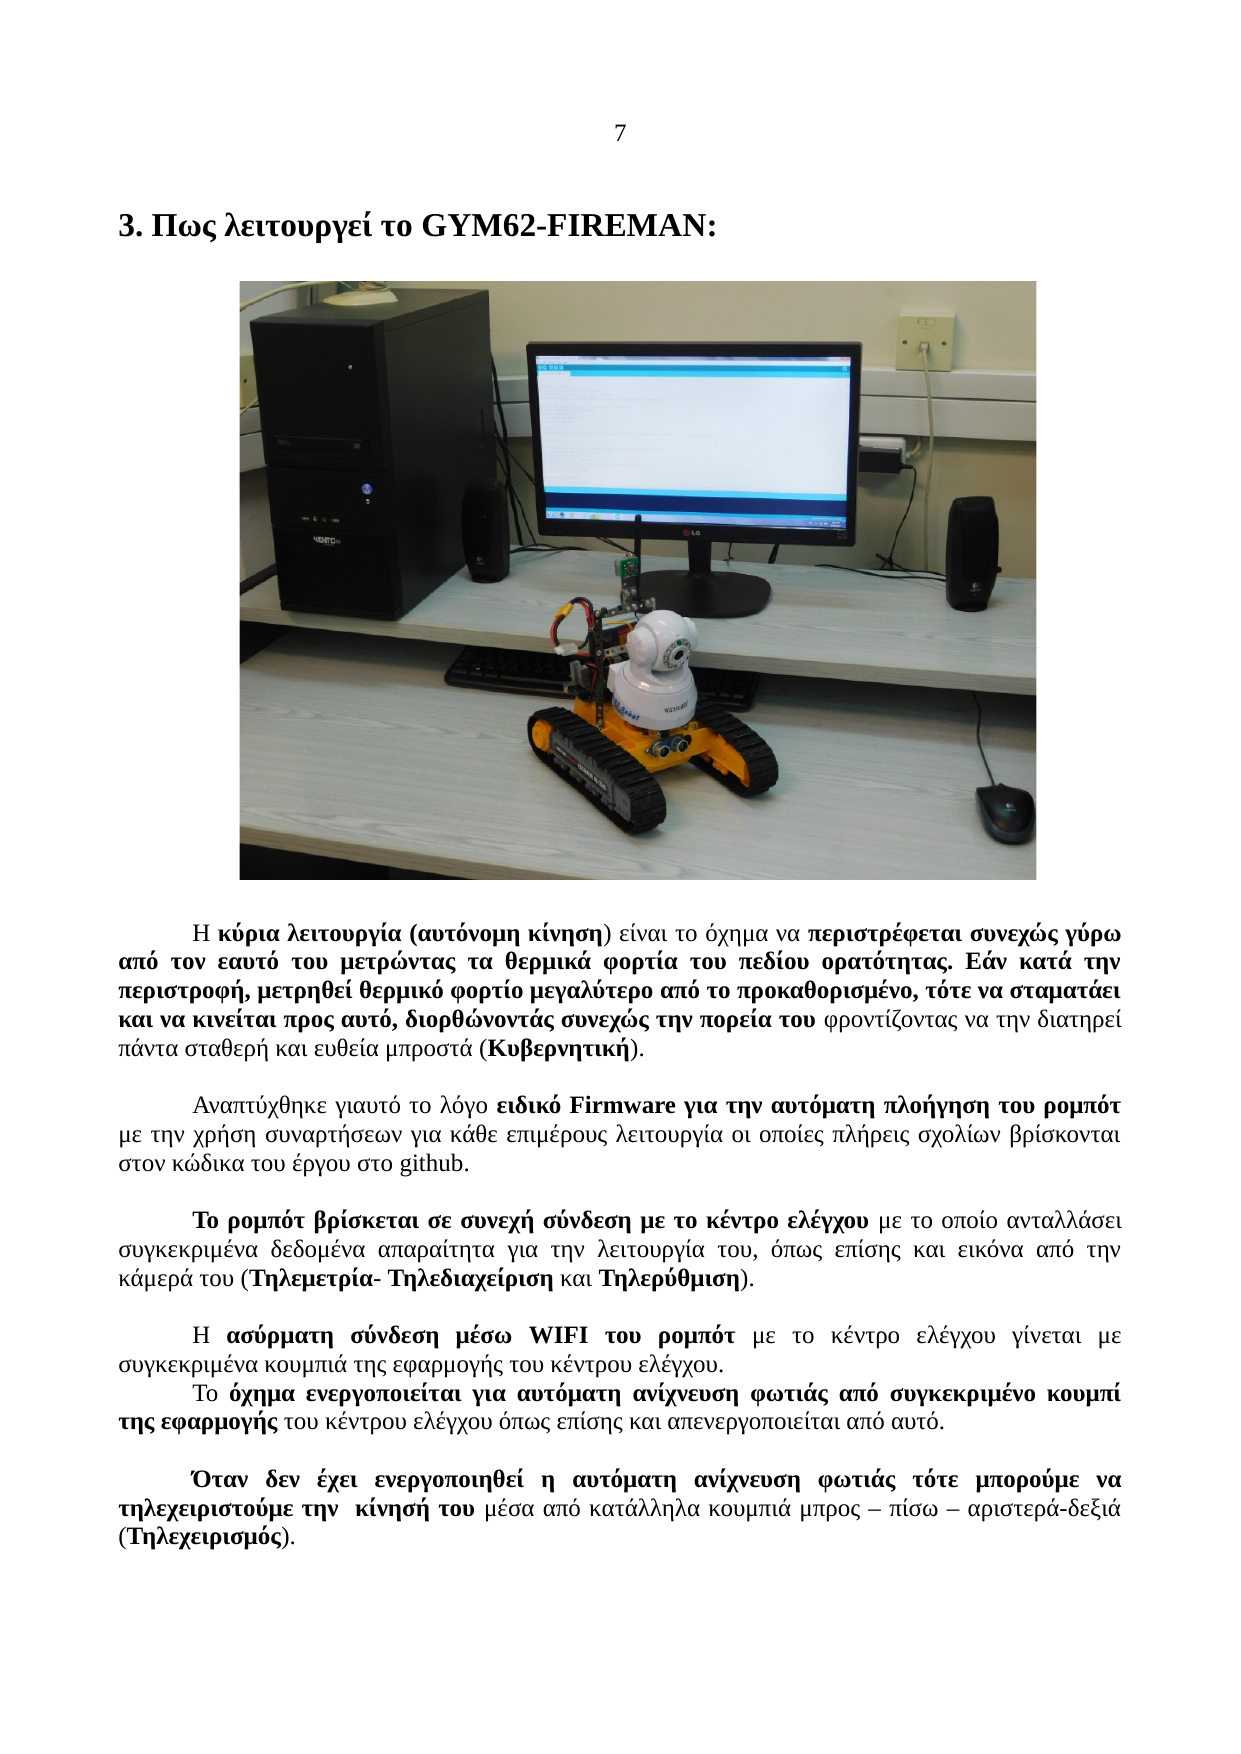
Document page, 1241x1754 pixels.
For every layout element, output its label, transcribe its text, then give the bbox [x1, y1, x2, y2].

text Αναπτύχθηκε γιαυτό το λόγο ειδικό Firmware για την αυτόματη πλοήγηση του ρομπότ με την χρήση συναρτήσεων για κάθε επιμέρους λειτουργία οι οποίες πλήρεις σχολίων βρίσκονται στον κώδικα του έργου στο github. [118, 1090, 1122, 1176]
text Το ρομπότ βρίσκεται σε συνεχή σύνδεση με το κέντρο ελέγχου με το οποίο ανταλλάσει συγκεκριμένα δεδομένα απαραίτητα για την λειτουργία του, όπως επίσης και εικόνα από την κάμερά του (Τηλεμετρία- Τηλεδιαχείριση και Τηλερύθμιση). [118, 1205, 1122, 1291]
picture [239, 281, 1037, 880]
text Η ασύρματη σύνδεση μέσω WIFI του ρομπότ με το κέντρο ελέγχου γίνεται με συγκεκριμένα κουμπιά της εφαρμογής του κέντρου ελέγχου. [118, 1320, 1122, 1378]
text Το όχημα ενεργοποιείται για αυτόματη ανίχνευση φωτιάς από συγκεκριμένο κουμπί της εφαρμογής του κέντρου ελέγχου όπως επίσης και απενεργοποιείται από αυτό. [118, 1378, 1122, 1435]
text Η κύρια λειτουργία (αυτόνομη κίνηση) είναι το όχημα να περιστρέφεται συνεχώς γύρω από τον εαυτό του μετρώντας τα θερμικά φορτία του πεδίου ορατότητας. Εάν κατά την περιστροφή, μετρηθεί θερμικό φορτίο μεγαλύτερο από το προκαθορισμένο, τότε να σταματάει και να κινείται προς αυτό, διορθώνοντάς συνεχώς την πορεία του φροντίζοντας να την διατηρεί πάντα σταθερή και ευθεία μπροστά (Κυβερνητική). [118, 918, 1122, 1061]
text 3. Πως λειτουργεί το GYM62-FIREMAN: [118, 205, 1122, 243]
text Όταν δεν έχει ενεργοποιηθεί η αυτόματη ανίχνευση φωτιάς τότε μπορούμε να τηλεχειριστούμε την κίνησή του μέσα από κατάλληλα κουμπιά μπρος – πίσω – αριστερά-δεξιά (Τηλεχειρισμός). [118, 1464, 1122, 1550]
